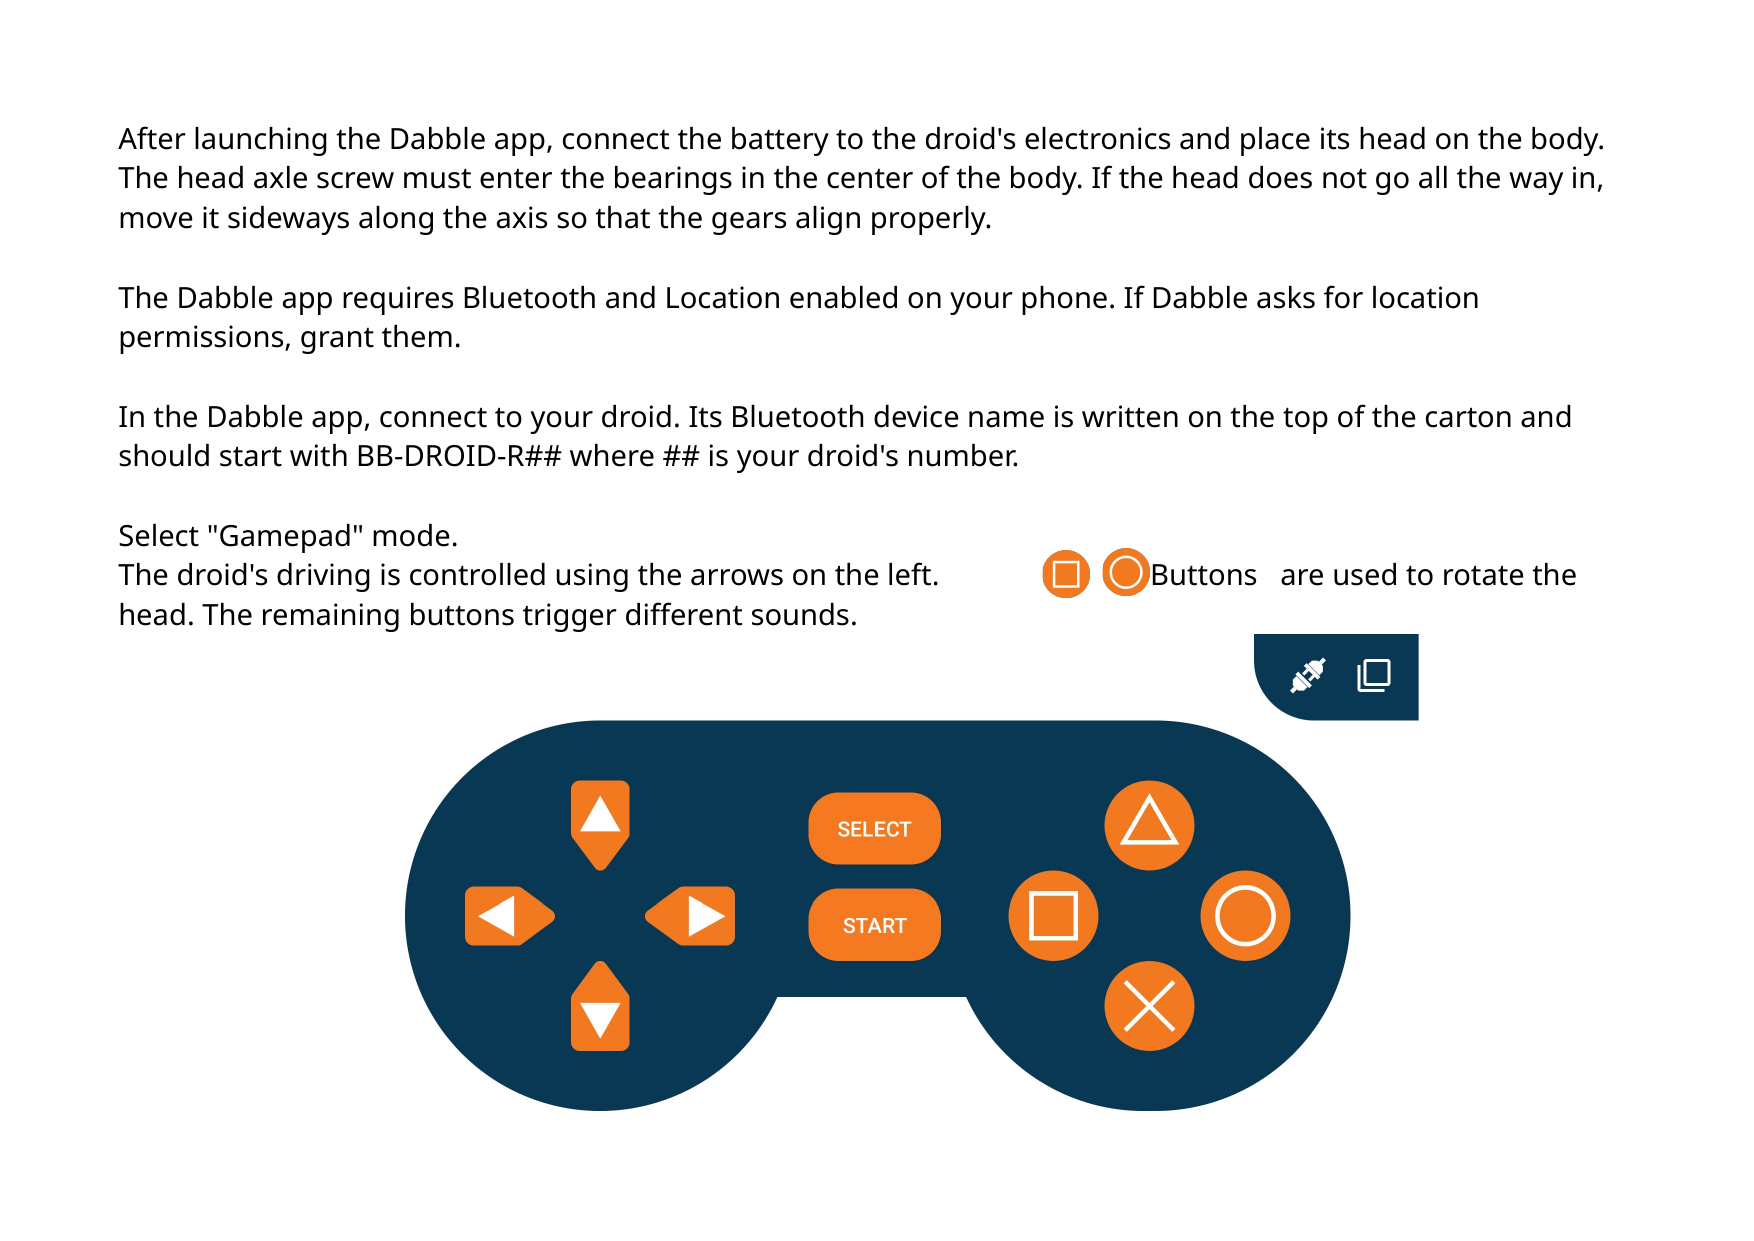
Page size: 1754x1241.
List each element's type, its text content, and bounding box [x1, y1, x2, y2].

picture [1042, 550, 1090, 598]
text The droid's driving is controlled using the arrows on the left. Buttons are used to rotate the head. The remaining buttons trigger different sounds. [118, 555, 1636, 634]
text The Dabble app requires Bluetooth and Location enabled on your phone. If Dabble asks for location permissions, grant them. [118, 277, 1636, 356]
text In the Dabble app, connect to your droid. Its Bluetooth device name is written on the top of the carton and should start with BB-DROID-R## where ## is your droid's number. [118, 396, 1636, 475]
picture [335, 634, 1419, 1174]
picture [1102, 548, 1150, 596]
text After launching the Dabble app, connect the battery to the droid's electronics and place its head on the body. The head axle screw must enter the bearings in the center of the body. If the head does not go all the way in, move it sideways along the axis so that the gears align properly. [118, 118, 1636, 237]
text Select "Gamepad" mode. [118, 515, 1636, 555]
